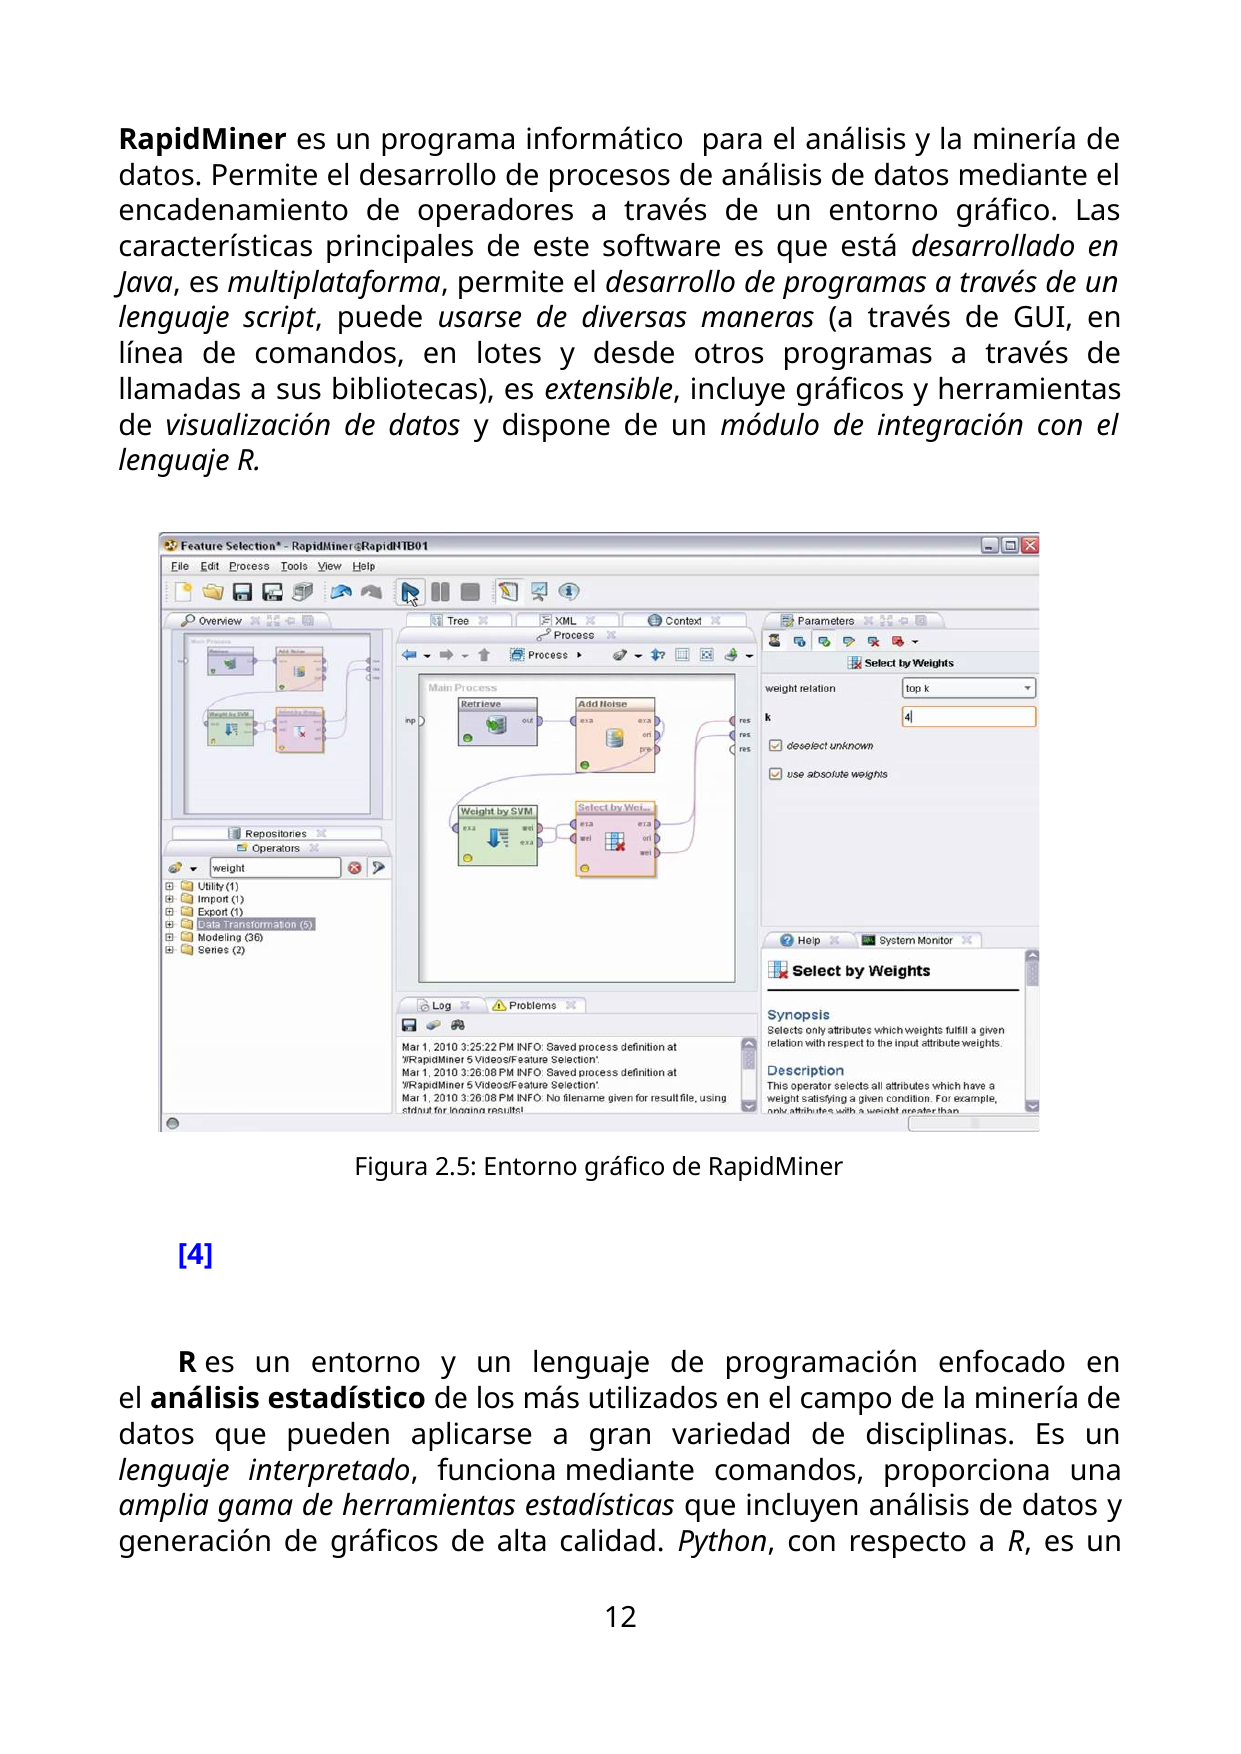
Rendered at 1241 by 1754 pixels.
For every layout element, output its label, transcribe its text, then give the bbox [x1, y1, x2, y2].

text RapidMiner es un programa informático para el análisis y la minería de datos. Permite el desarrollo de procesos de análisis de datos mediante el encadenamiento de operadores a través de un entorno gráfico. Las características principales de este software es que está desarrollado en Java, es multiplataforma, permite el desarrollo de programas a través de un lenguaje script, puede usarse de diversas maneras (a través de GUI, en línea de comandos, en lotes y desde otros programas a través de llamadas a sus bibliotecas), es extensible, incluye gráficos y herramientas de visualización de datos y dispone de un módulo de integración con el lenguaje R. [118, 118, 1122, 479]
text [4] [118, 1233, 1122, 1273]
text R es un entorno y un lenguaje de programación enfocado en el análisis estadístico de los más utilizados en el campo de la minería de datos que pueden aplicarse a gran variedad de disciplinas. Es un lenguaje interpretado, funciona mediante comandos, proporciona una amplia gama de herramientas estadísticas que incluyen análisis de datos y generación de gráficos de alta calidad. Python, con respecto a R, es un [118, 1342, 1122, 1560]
text Figura 2.5: Entorno gráfico de RapidMiner [158, 1132, 1039, 1183]
picture [158, 532, 1040, 1132]
